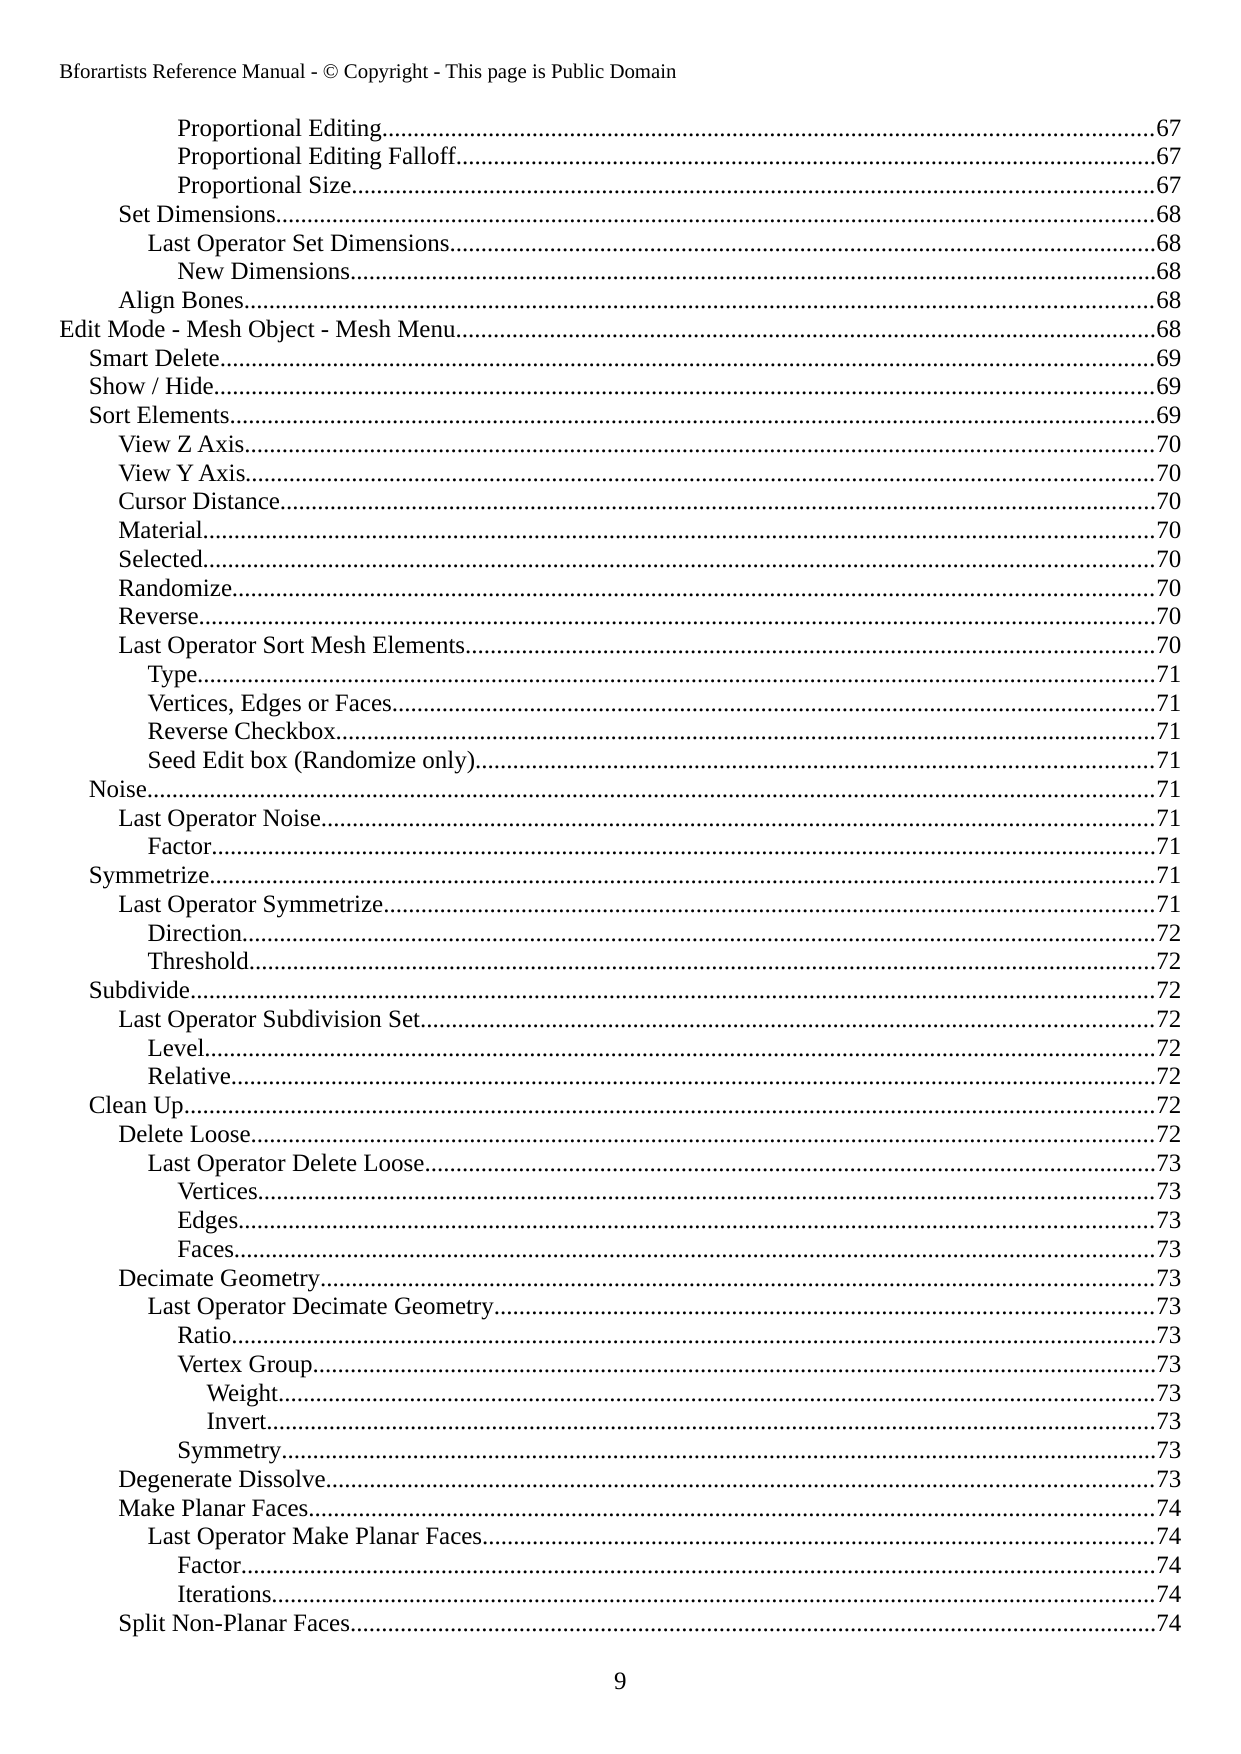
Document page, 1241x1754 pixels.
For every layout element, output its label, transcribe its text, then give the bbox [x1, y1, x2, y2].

text Set Dimensions 68 [118, 199, 1181, 228]
text Cursor Distance 70 [118, 486, 1181, 515]
text Relative 72 [147, 1061, 1181, 1090]
text Delete Loose 72 [118, 1119, 1181, 1148]
text Degenerate Dissolve 73 [118, 1464, 1181, 1493]
text Split Non-Planar Faces 74 [118, 1608, 1181, 1636]
text Noise 71 [88, 774, 1181, 803]
text Vertex Group 73 [177, 1349, 1181, 1378]
text Last Operator Sort Mesh Elements 70 [118, 630, 1181, 659]
text Last Operator Symmetrize 71 [118, 889, 1181, 918]
text Type 71 [147, 659, 1181, 688]
text Proportional Editing 67 [177, 113, 1181, 141]
text Sort Elements 69 [88, 400, 1181, 429]
text Decimate Geometry 73 [118, 1263, 1181, 1291]
text Last Operator Make Planar Faces 74 [147, 1521, 1181, 1550]
text Weight 73 [206, 1378, 1181, 1406]
text Last Operator Decimate Geometry 73 [147, 1291, 1181, 1320]
text Material 70 [118, 515, 1181, 544]
text Edit Mode - Mesh Object - Mesh Menu 68 [59, 314, 1181, 343]
text Vertices 73 [177, 1176, 1181, 1205]
text Factor 74 [177, 1550, 1181, 1579]
text Symmetrize 71 [88, 860, 1181, 889]
text New Dimensions 68 [177, 256, 1181, 285]
text Vertices, Edges or Faces 71 [147, 688, 1181, 716]
text Randomize 70 [118, 573, 1181, 601]
text Proportional Editing Falloff 67 [177, 141, 1181, 170]
text Smart Delete 69 [88, 343, 1181, 371]
text Last Operator Noise 71 [118, 803, 1181, 831]
text Make Planar Faces 74 [118, 1493, 1181, 1521]
text Factor 71 [147, 831, 1181, 860]
text Iterations 74 [177, 1579, 1181, 1608]
text Align Bones 68 [118, 285, 1181, 314]
text Last Operator Set Dimensions 68 [147, 228, 1181, 256]
text Faces 73 [177, 1234, 1181, 1263]
text Proportional Size 67 [177, 170, 1181, 199]
text Show / Hide 69 [88, 371, 1181, 400]
text Clean Up 72 [88, 1090, 1181, 1119]
text Subdivide 72 [88, 975, 1181, 1004]
text View Y Axis 70 [118, 458, 1181, 486]
text Reverse Checkbox 71 [147, 716, 1181, 745]
text Last Operator Subdivision Set 72 [118, 1004, 1181, 1033]
text Level 72 [147, 1033, 1181, 1061]
text View Z Axis 70 [118, 429, 1181, 458]
text Selected 70 [118, 544, 1181, 573]
text Ratio 73 [177, 1320, 1181, 1349]
text Invert 73 [206, 1406, 1181, 1435]
text Symmetry 73 [177, 1435, 1181, 1464]
text Direction 72 [147, 918, 1181, 946]
text Reverse 70 [118, 601, 1181, 630]
text Seed Edit box (Randomize only) 71 [147, 745, 1181, 774]
text Last Operator Delete Loose 73 [147, 1148, 1181, 1176]
text Edges 73 [177, 1205, 1181, 1234]
text Threshold 72 [147, 946, 1181, 975]
